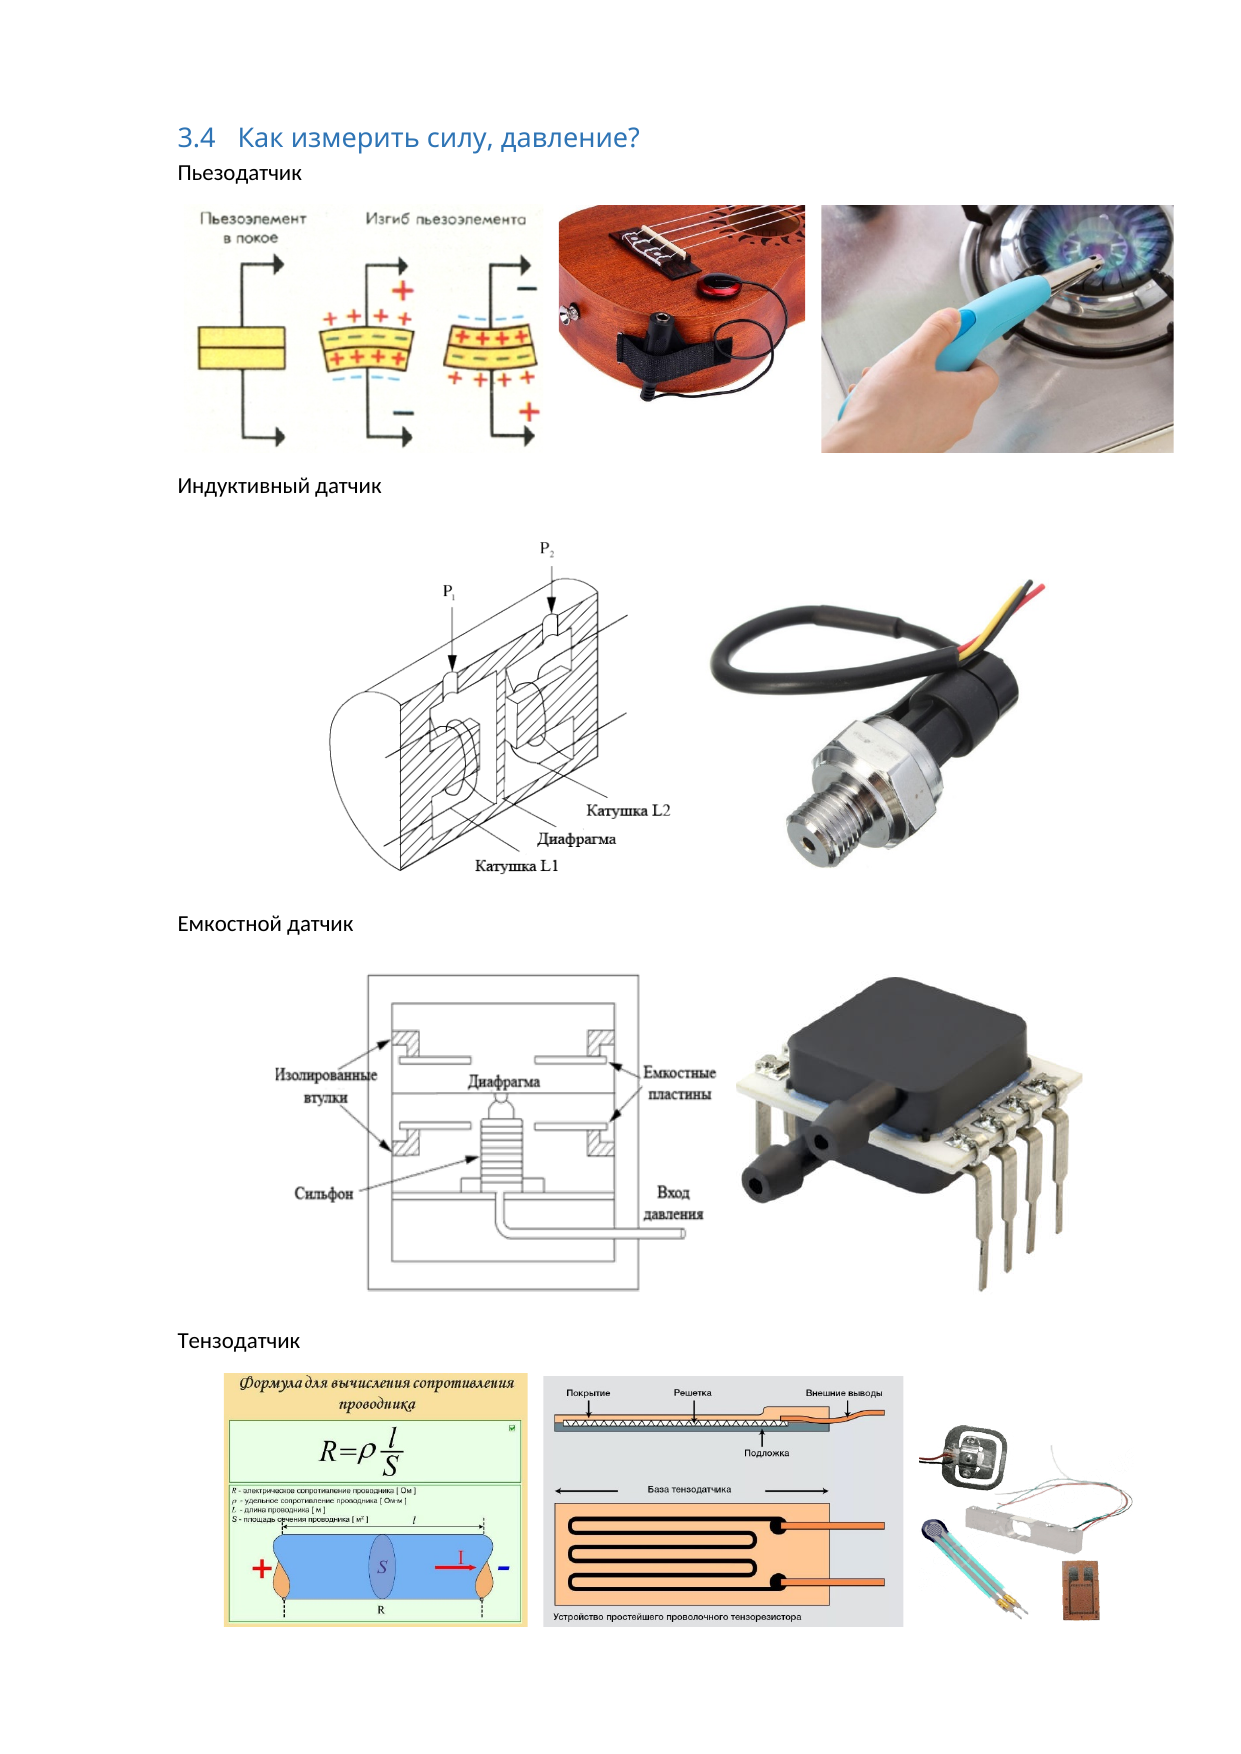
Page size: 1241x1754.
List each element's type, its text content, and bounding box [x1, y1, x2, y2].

picture [821, 205, 1174, 453]
picture [705, 546, 1049, 891]
picture [543, 1376, 904, 1627]
picture [736, 960, 1083, 1308]
picture [918, 1411, 1134, 1626]
subtitle Как измерить силу, давление? [177, 118, 1181, 155]
picture [223, 1373, 528, 1627]
picture [183, 204, 544, 453]
text Тензодатчик [177, 1327, 1181, 1354]
picture [275, 956, 726, 1308]
text Пьезодатчик [177, 158, 1181, 186]
picture [309, 518, 695, 891]
text Емкостной датчик [177, 909, 1181, 937]
text Индуктивный датчик [177, 472, 1181, 500]
picture [558, 205, 806, 452]
